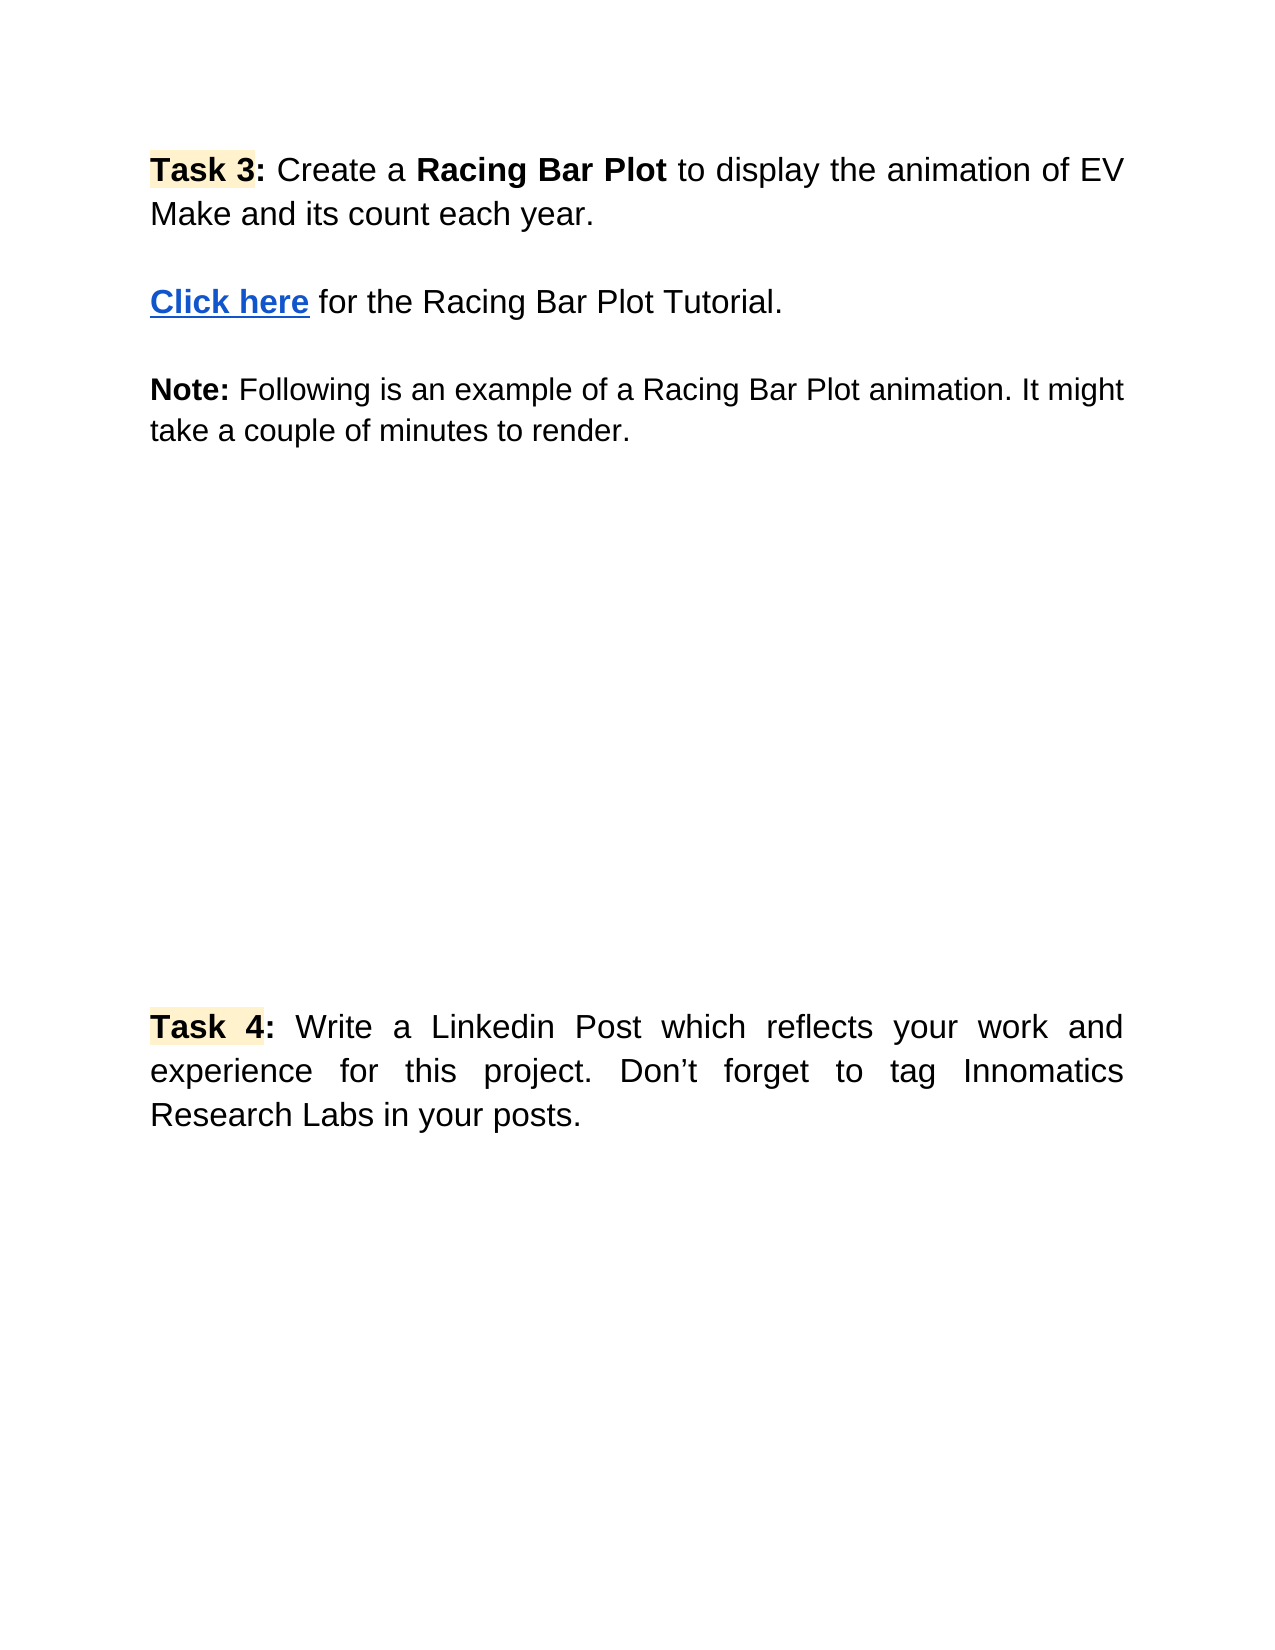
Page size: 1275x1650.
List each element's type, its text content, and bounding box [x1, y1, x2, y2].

text Task 3: Create a Racing Bar Plot to display the animation of EV Make and its count each year. [150, 150, 1125, 233]
text Task 4: Write a Linkedin Post which reflects your work and experience for this project. Don’t forget to tag Innomatics Research Labs in your posts. [150, 1007, 1125, 1133]
picture [225, 453, 1101, 959]
text Click here for the Racing Bar Plot Tutorial. [150, 282, 1125, 321]
text Note: Following is an example of a Racing Bar Plot animation. It might take a couple of minutes to render. [150, 371, 1125, 448]
